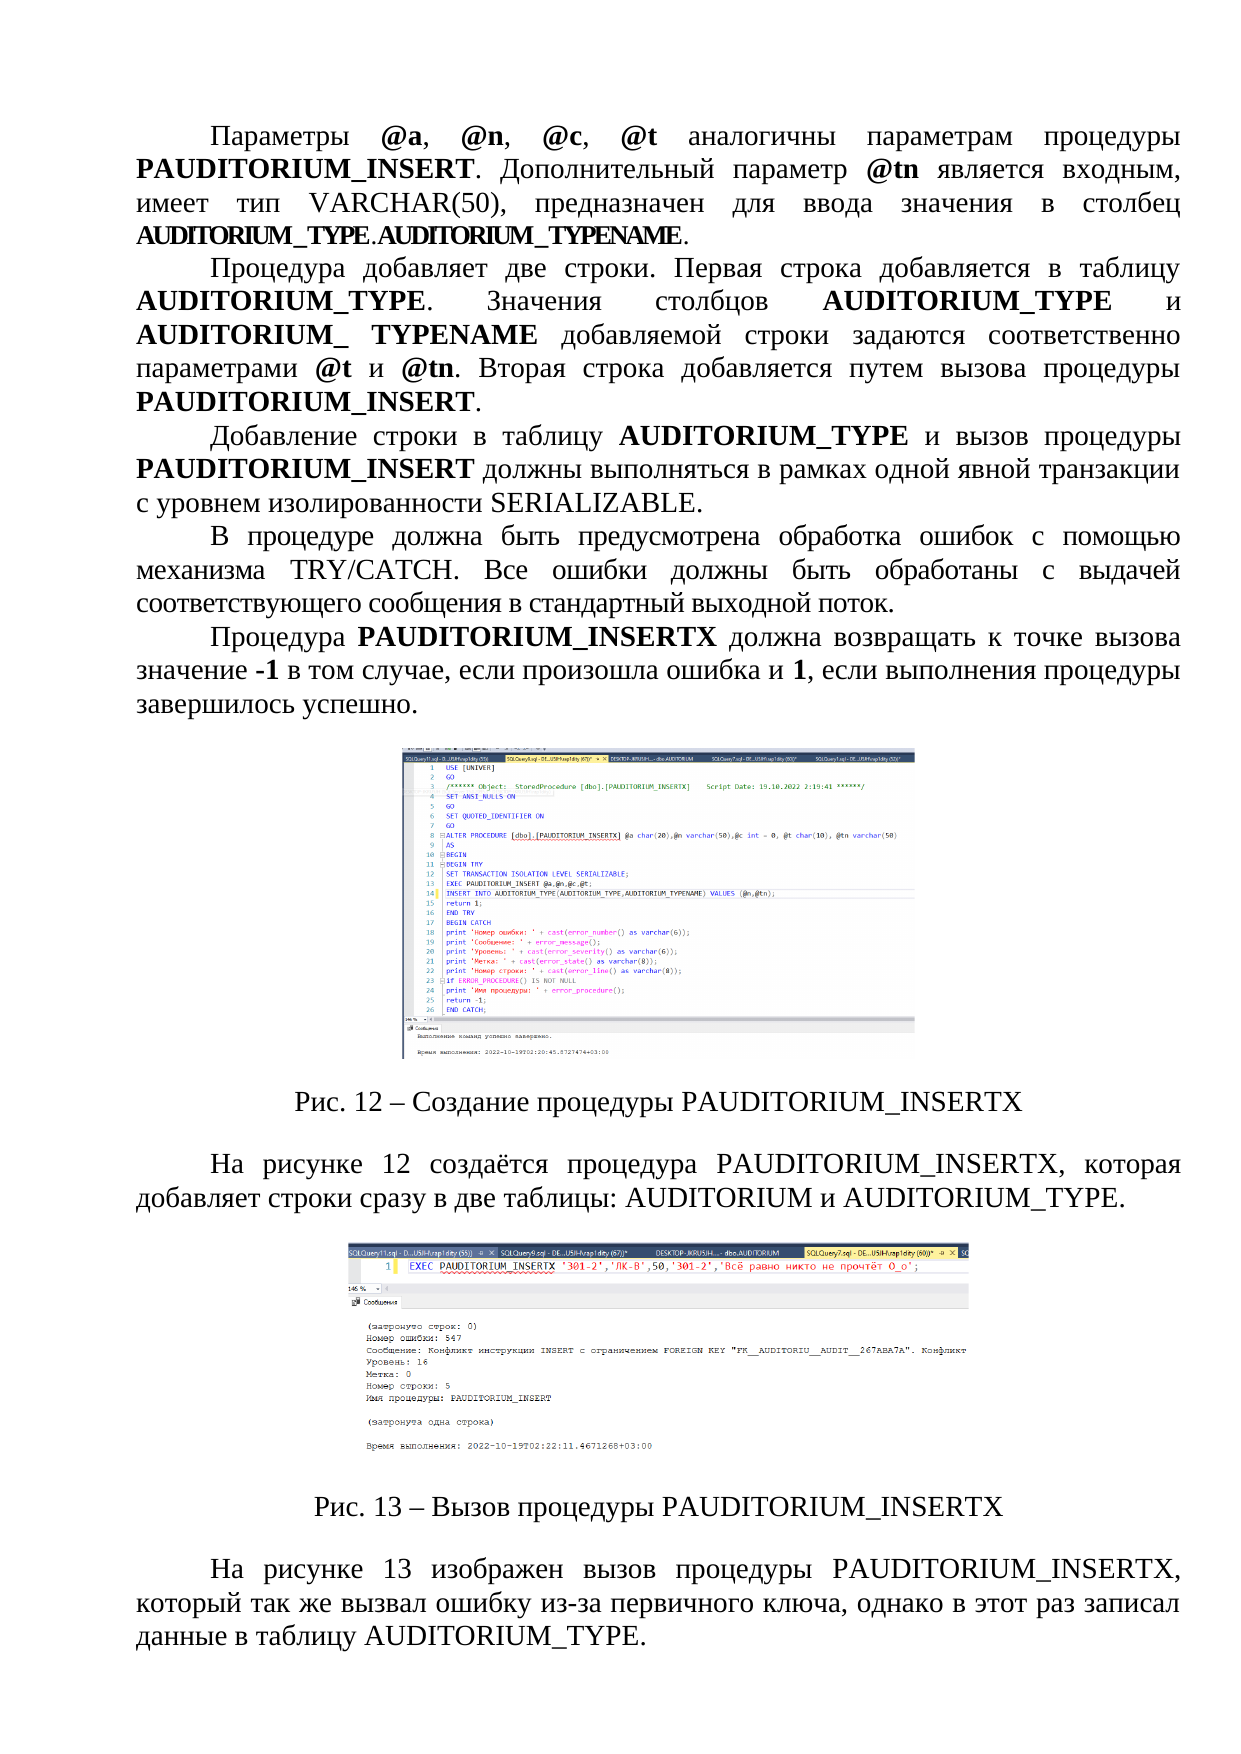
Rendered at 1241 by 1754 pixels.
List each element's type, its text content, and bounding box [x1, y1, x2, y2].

text Добавление строки в таблицу AUDITORIUM_TYPE и вызов процедуры PAUDITORIUM_INSERT должны выполняться в рамках одной явной транзакции с уровнем изолированности SERIALIZABLE. [136, 418, 1181, 518]
picture [402, 748, 915, 1059]
text Параметры @a, @n, @c, @t аналогичны параметрам процедуры PAUDITORIUM_INSERT. Дополнительный параметр @tn является входным, имеет тип VARCHAR(50), предназначен для ввода значения в столбец AUDITORIUM_TYPE.AUDITORIUM_TYPENAME. [136, 118, 1181, 250]
text Процедура PAUDITORIUM_INSERTX должна возвращать к точке вызова значение -1 в том случае, если произошла ошибка и 1, если выполнения процедуры завершилось успешно. [136, 619, 1181, 719]
text В процедуре должна быть предусмотрена обработка ошибок с помощью механизма TRY/CATCH. Все ошибки должны быть обработаны с выдачей соответствующего сообщения в стандартный выходной поток. [136, 518, 1181, 619]
text На рисунке 13 изображен вызов процедуры PAUDITORIUM_INSERTX, который так же вызвал ошибку из-за первичного ключа, однако в этот раз записал данные в таблицу AUDITORIUM_TYPE. [136, 1551, 1181, 1652]
text Процедура добавляет две строки. Первая строка добавляется в таблицу AUDITORIUM_TYPE. Значения столбцов AUDITORIUM_TYPE и AUDITORIUM_ TYPENAME добавляемой строки задаются соответственно параметрами @t и @tn. Вторая строка добавляется путем вызова процедуры PAUDITORIUM_INSERT. [136, 250, 1181, 418]
text Рис. 12 – Создание процедуры PAUDITORIUM_INSERTX [136, 1084, 1181, 1117]
text На рисунке 12 создаётся процедура PAUDITORIUM_INSERTX, которая добавляет строки сразу в две таблицы: AUDITORIUM и AUDITORIUM_TYPE. [136, 1146, 1181, 1213]
text Рис. 13 – Вызов процедуры PAUDITORIUM_INSERTX [136, 1489, 1181, 1522]
picture [348, 1242, 969, 1464]
